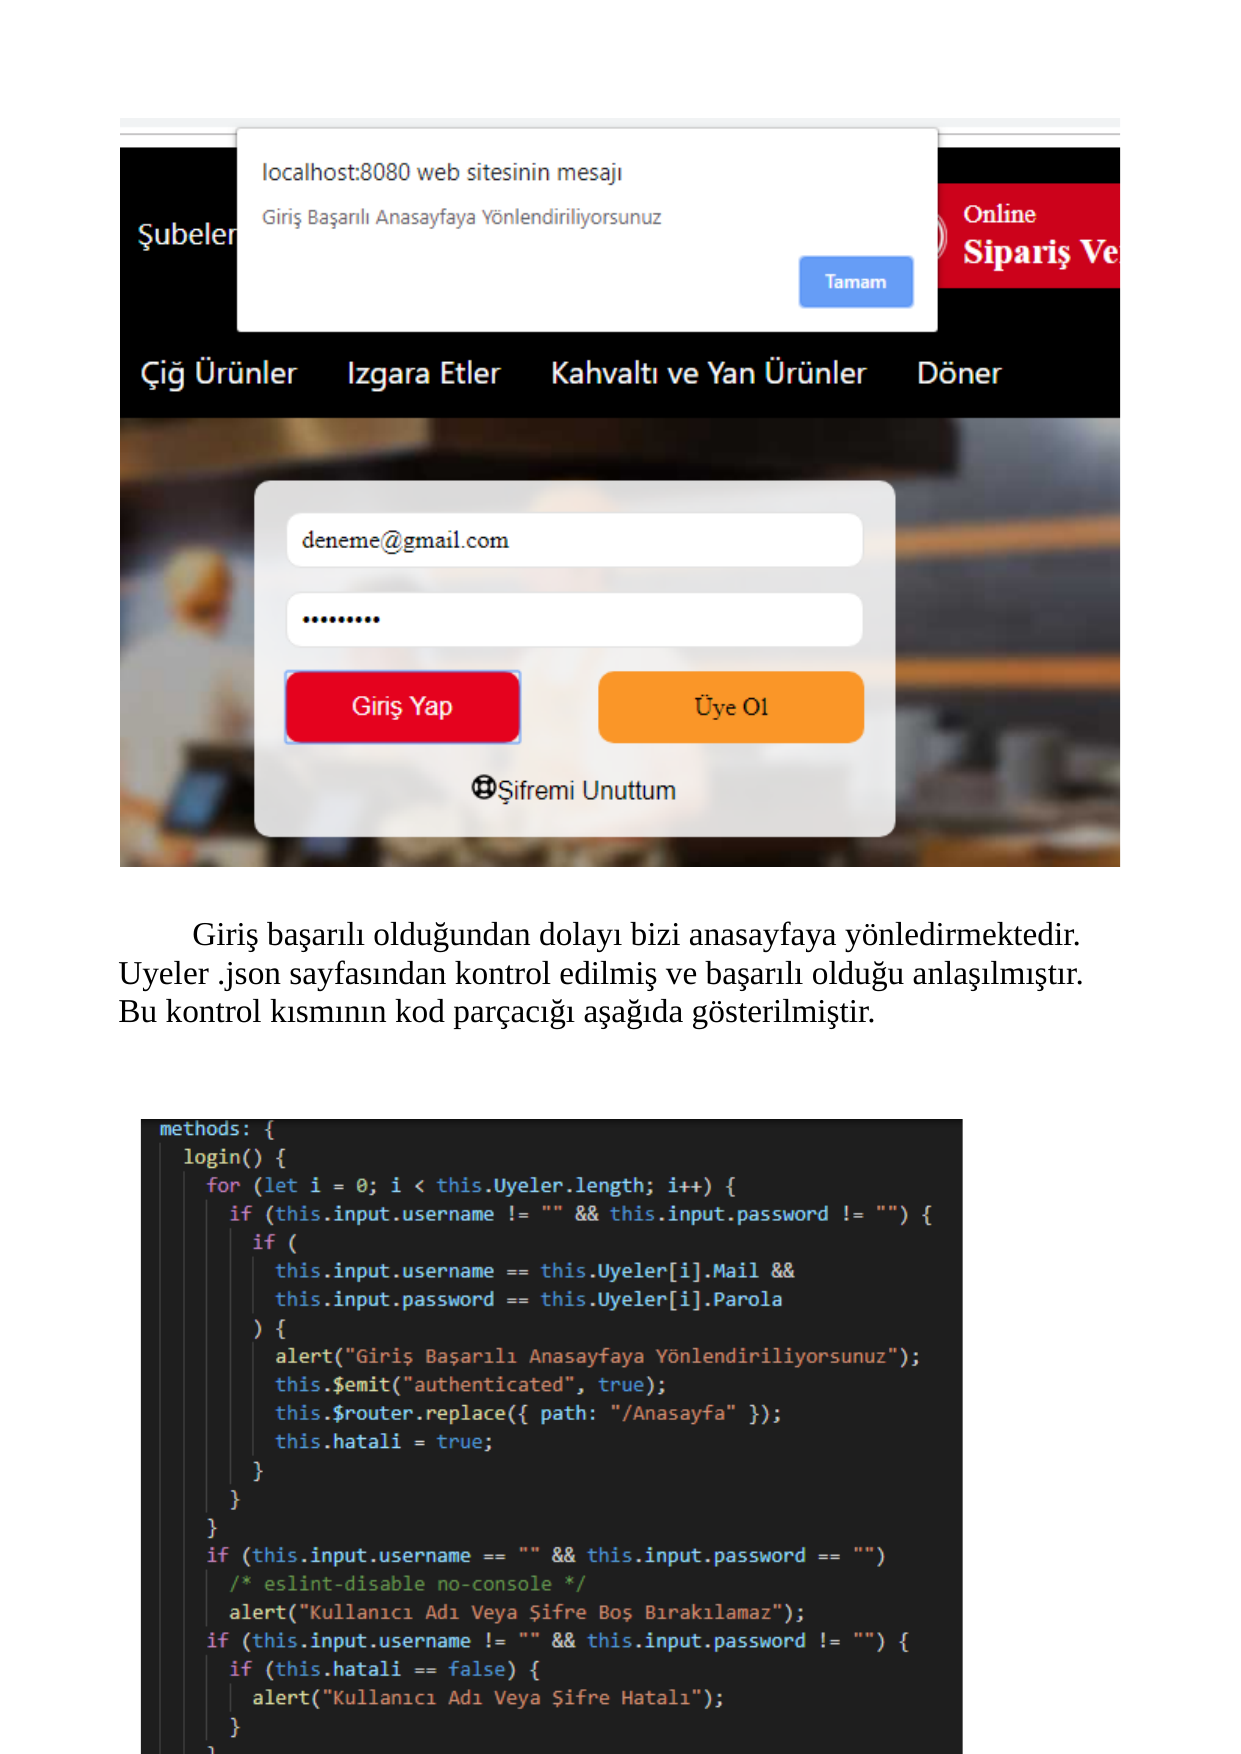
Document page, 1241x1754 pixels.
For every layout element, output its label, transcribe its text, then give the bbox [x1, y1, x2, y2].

picture [140, 1119, 963, 1754]
picture [120, 118, 1121, 867]
text Giriş başarılı olduğundan dolayı bizi anasayfaya yönledirmektedir. Uyeler .json sayfasından kontrol edilmiş ve başarılı olduğu anlaşılmıştır. Bu kontrol kısmının kod parçacığı aşağıda gösterilmiştir. [118, 914, 1122, 1029]
